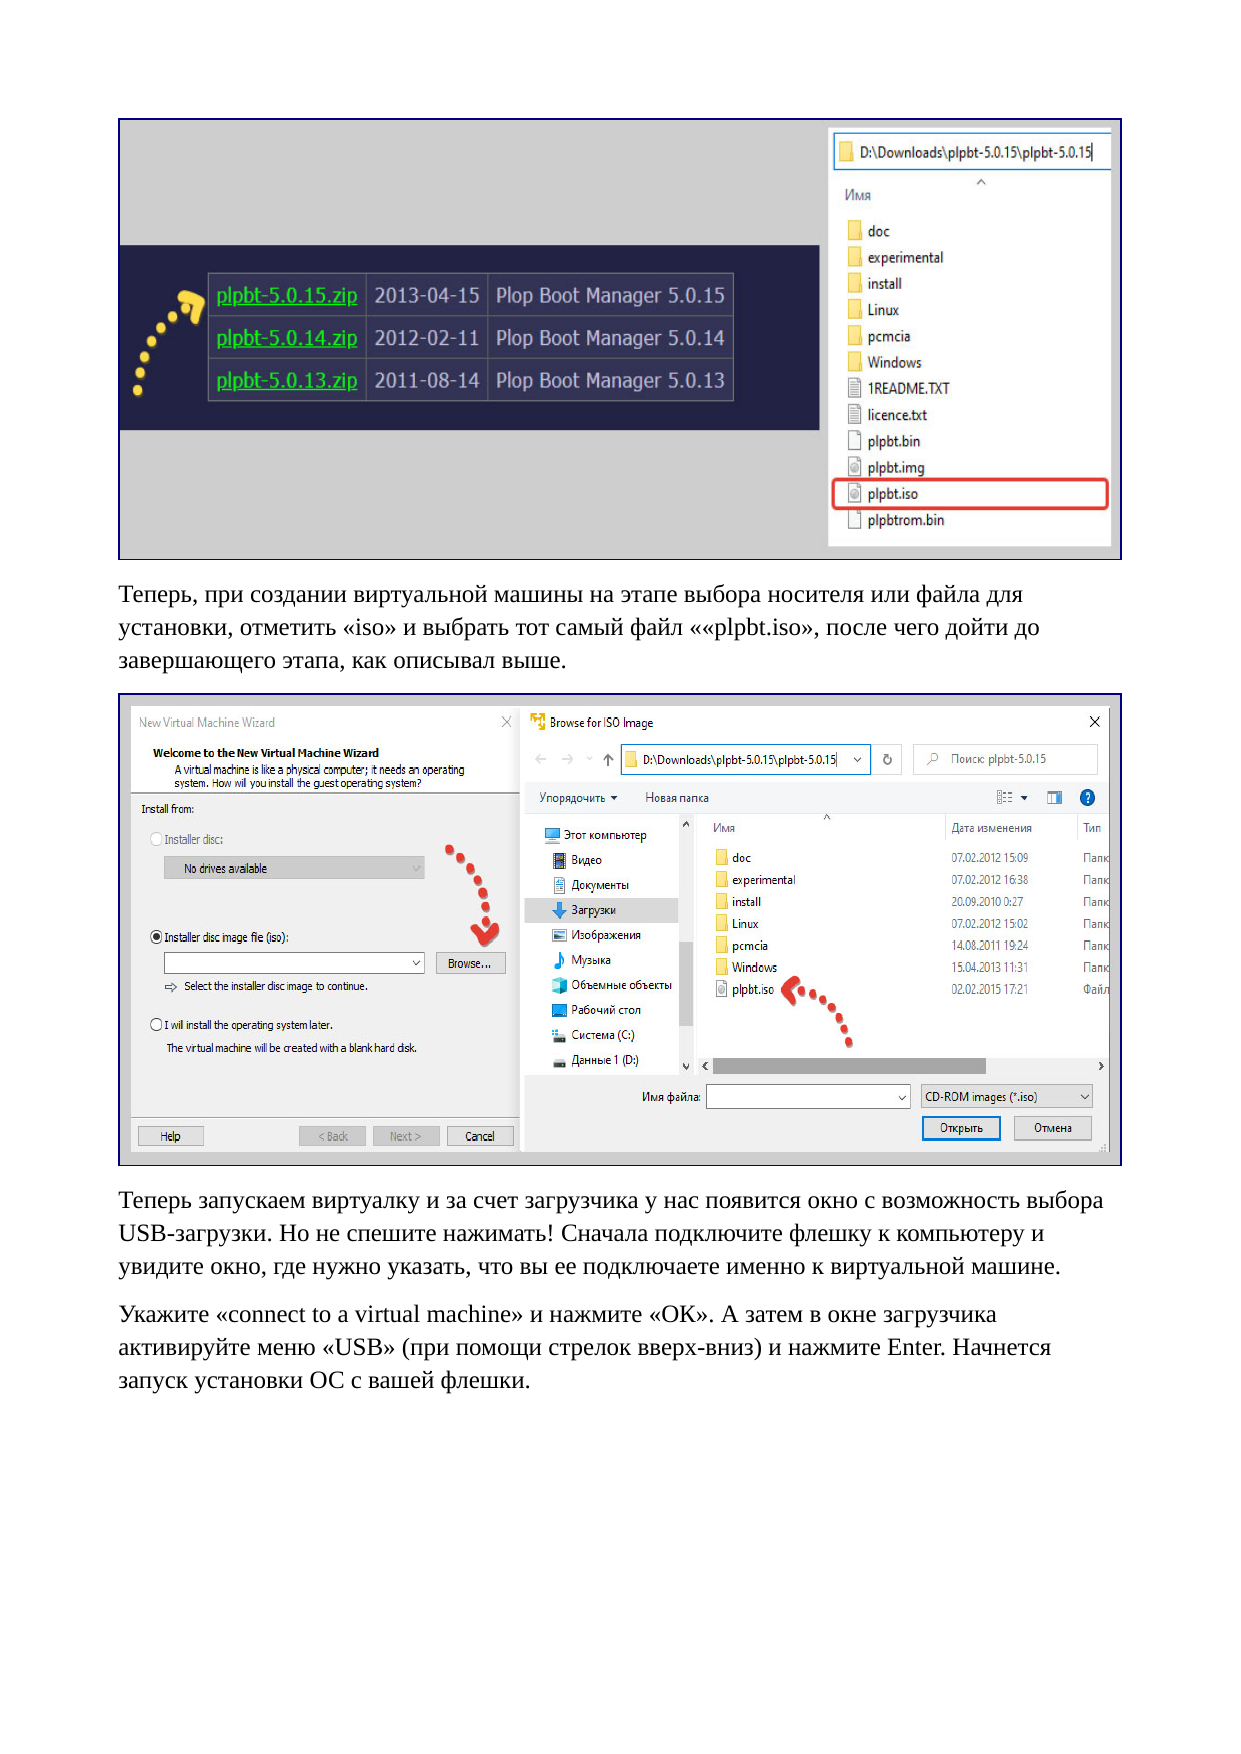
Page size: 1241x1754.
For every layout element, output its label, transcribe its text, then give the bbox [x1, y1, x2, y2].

text Укажите «connect to a virtual machine» и нажмите «ОК». А затем в окне загрузчика активируйте меню «USB» (при помощи стрелок вверх-вниз) и нажмите Enter. Начнется запуск установки ОС с вашей флешки. [118, 1299, 1122, 1393]
picture [120, 695, 1120, 1165]
text Теперь, при создании виртуальной машины на этапе выбора носителя или файла для установки, отметить «iso» и выбрать тот самый файл ««plpbt.iso», после чего дойти до завершающего этапа, как описывал выше. [118, 579, 1122, 674]
text Теперь запускаем виртуалку и за счет загрузчика у нас появится окно с возможность выбора USB-загрузки. Но не спешите нажимать! Сначала подключите флешку к компьютеру и увидите окно, где нужно указать, что вы ее подключаете именно к виртуальной машине. [118, 1185, 1122, 1280]
picture [120, 120, 1120, 559]
